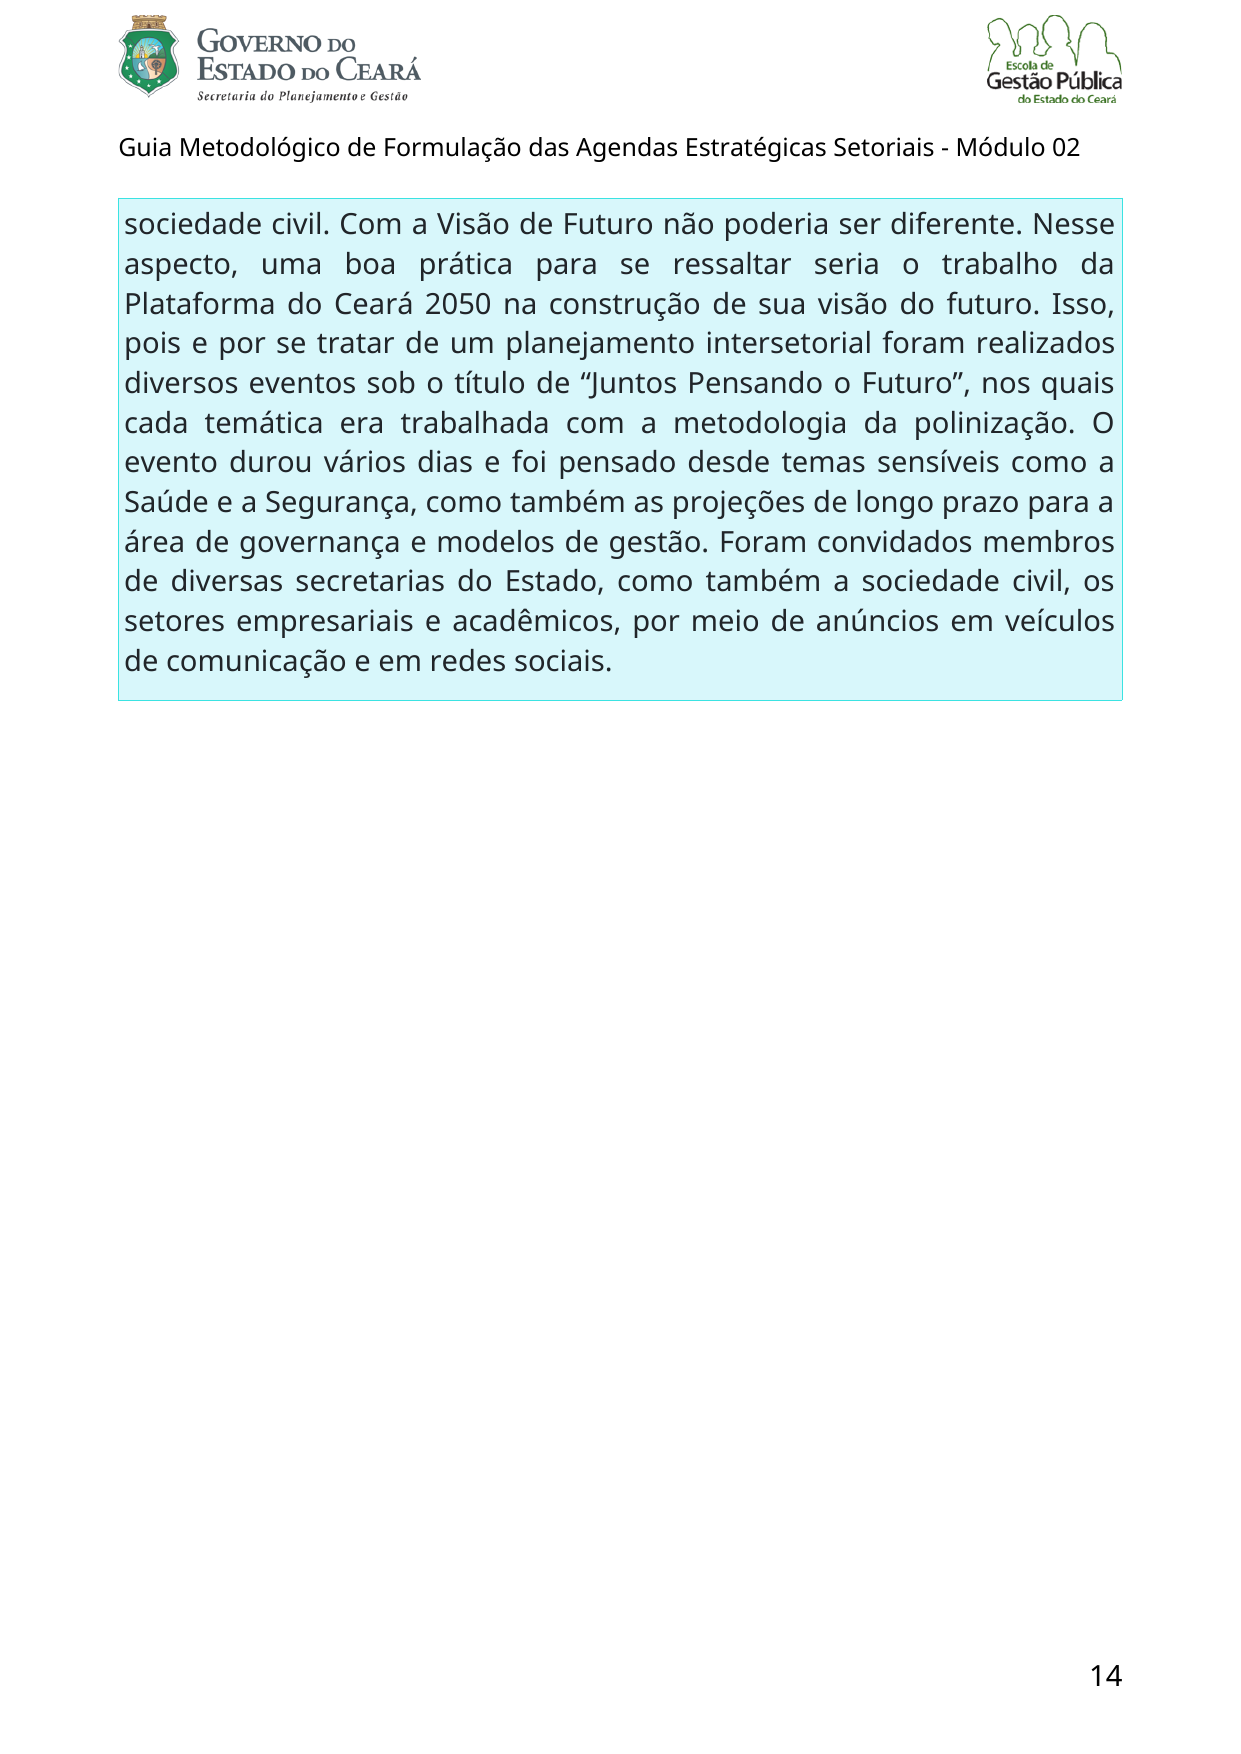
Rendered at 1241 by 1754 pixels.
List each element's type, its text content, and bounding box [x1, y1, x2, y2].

table_cell sociedade civil. Com a Visão de Futuro não poderia ser diferente. Nesse aspecto, uma boa prática para se ressaltar seria o trabalho da Plataforma do Ceará 2050 na construção de sua visão do futuro. Isso, pois e por se tratar de um planejamento intersetorial foram realizados diversos eventos sob o título de “Juntos Pensando o Futuro”, nos quais cada temática era trabalhada com a metodologia da polinização. O evento durou vários dias e foi pensado desde temas sensíveis como a Saúde e a Segurança, como também as projeções de longo prazo para a área de governança e modelos de gestão. Foram convidados membros de diversas secretarias do Estado, como também a sociedade civil, os setores empresariais e acadêmicos, por meio de anúncios em veículos de comunicação e em redes sociais. [119, 199, 1122, 700]
picture [118, 15, 1122, 103]
